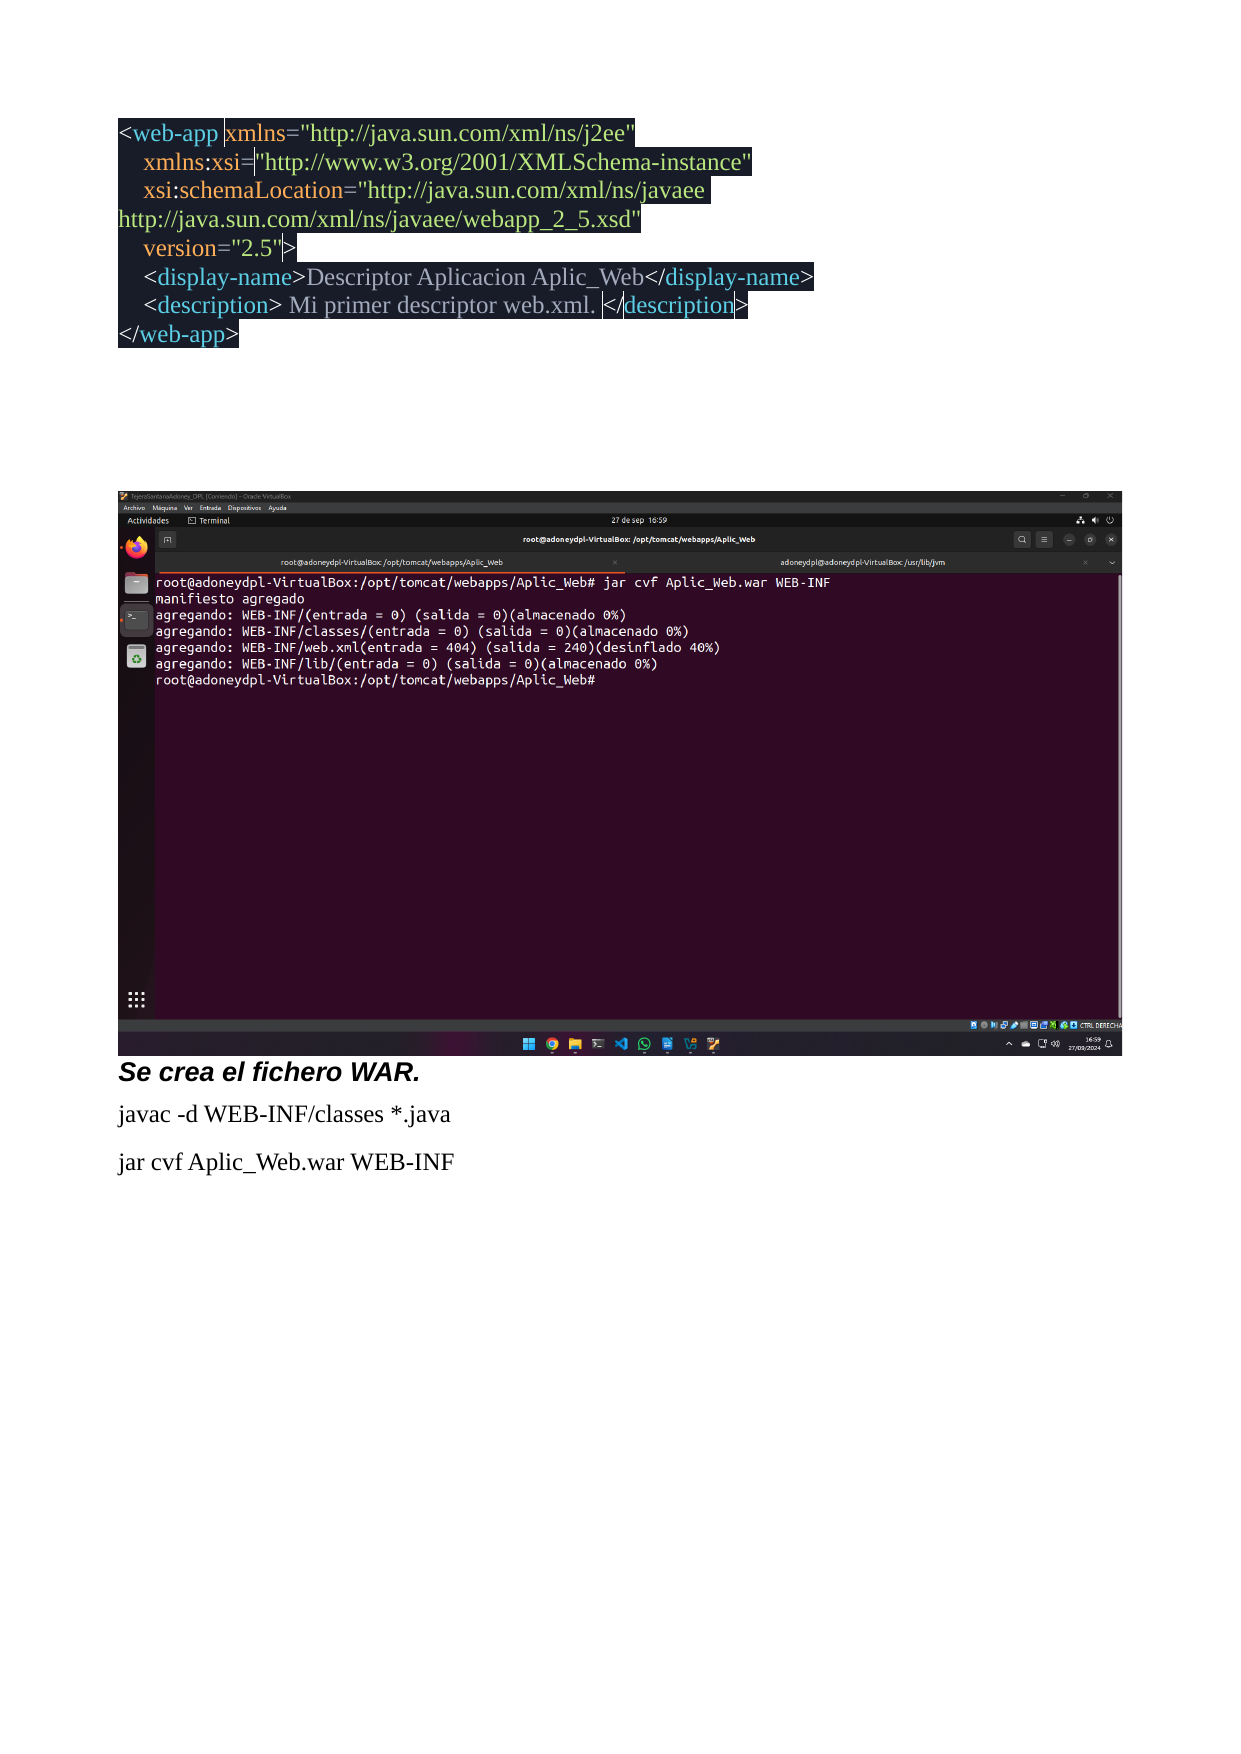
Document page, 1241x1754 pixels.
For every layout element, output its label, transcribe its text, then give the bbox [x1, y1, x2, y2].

text jar cvf Aplic_Web.war WEB-INF [118, 1147, 1122, 1176]
text javac -d WEB-INF/classes *.java [118, 1099, 1122, 1128]
text <display-name>Descriptor Aplicacion Aplic_Web</display-name> [118, 262, 1122, 291]
text xmlns:xsi="http://www.w3.org/2001/XMLSchema-instance" [118, 147, 1122, 176]
subtitle Se crea el fichero WAR. [118, 1056, 1122, 1087]
text </web-app> [118, 319, 1122, 348]
text version="2.5"> [118, 233, 1122, 262]
text <web-app xmlns="http://java.sun.com/xml/ns/j2ee" [118, 118, 1122, 147]
picture [118, 491, 1123, 1056]
text xsi:schemaLocation="http://java.sun.com/xml/ns/javaee http://java.sun.com/xml/ns/javaee/webapp_2_5.xsd" [118, 176, 1122, 233]
text <description> Mi primer descriptor web.xml. </description> [118, 291, 1122, 319]
